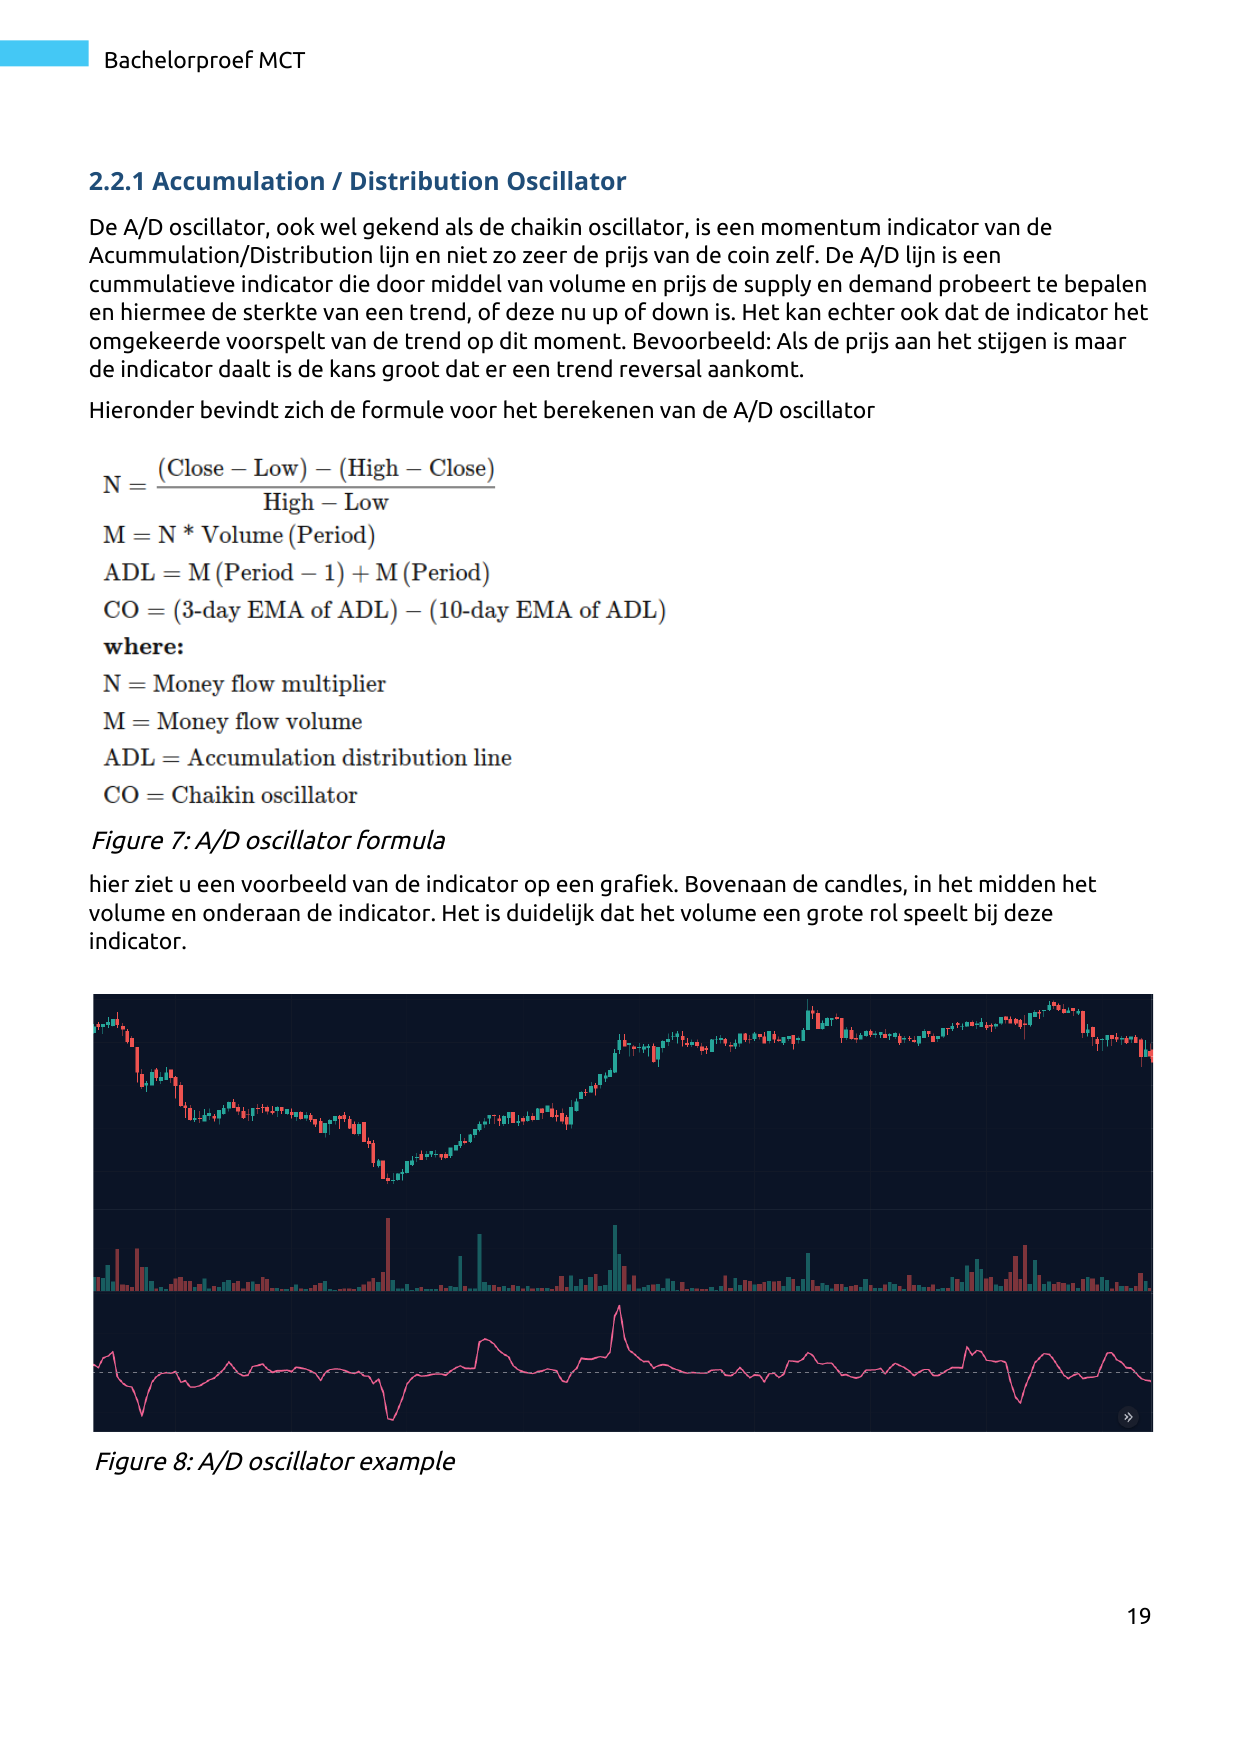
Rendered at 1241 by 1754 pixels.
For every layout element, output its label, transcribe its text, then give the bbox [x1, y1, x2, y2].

text [90, 432, 673, 444]
text [93, 982, 1153, 994]
picture [93, 994, 1154, 1432]
picture [93, 444, 671, 811]
text Hieronder bevindt zich de formule voor het berekenen van de A/D oscillator [89, 396, 1152, 423]
text De A/D oscillator, ook wel gekend als de chaikin oscillator, is een momentum indicator van de Acummulation/Distribution lijn en niet zo zeer de prijs van de coin zelf. De A/D lijn is een cummulatieve indicator die door middel van volume en prijs de supply en demand probeert te bepalen en hiermee de sterkte van een trend, of deze nu up of down is. Het kan echter ook dat de indicator het omgekeerde voorspelt van de trend op dit moment. Bevoorbeeld: Als de prijs aan het stijgen is maar de indicator daalt is de kans groot dat er een trend reversal aankomt. [89, 213, 1152, 382]
text hier ziet u een voorbeeld van de indicator op een grafiek. Bovenaan de candles, in het midden het volume en onderaan de indicator. Het is duidelijk dat het volume een grote rol speelt bij deze indicator. [89, 437, 1152, 954]
text Figure 8: A/D oscillator example [93, 1432, 1153, 1475]
text Figure 7: A/D oscillator formula [90, 444, 673, 854]
subtitle 2.2.1 Accumulation / Distribution Oscillator [89, 164, 1152, 198]
